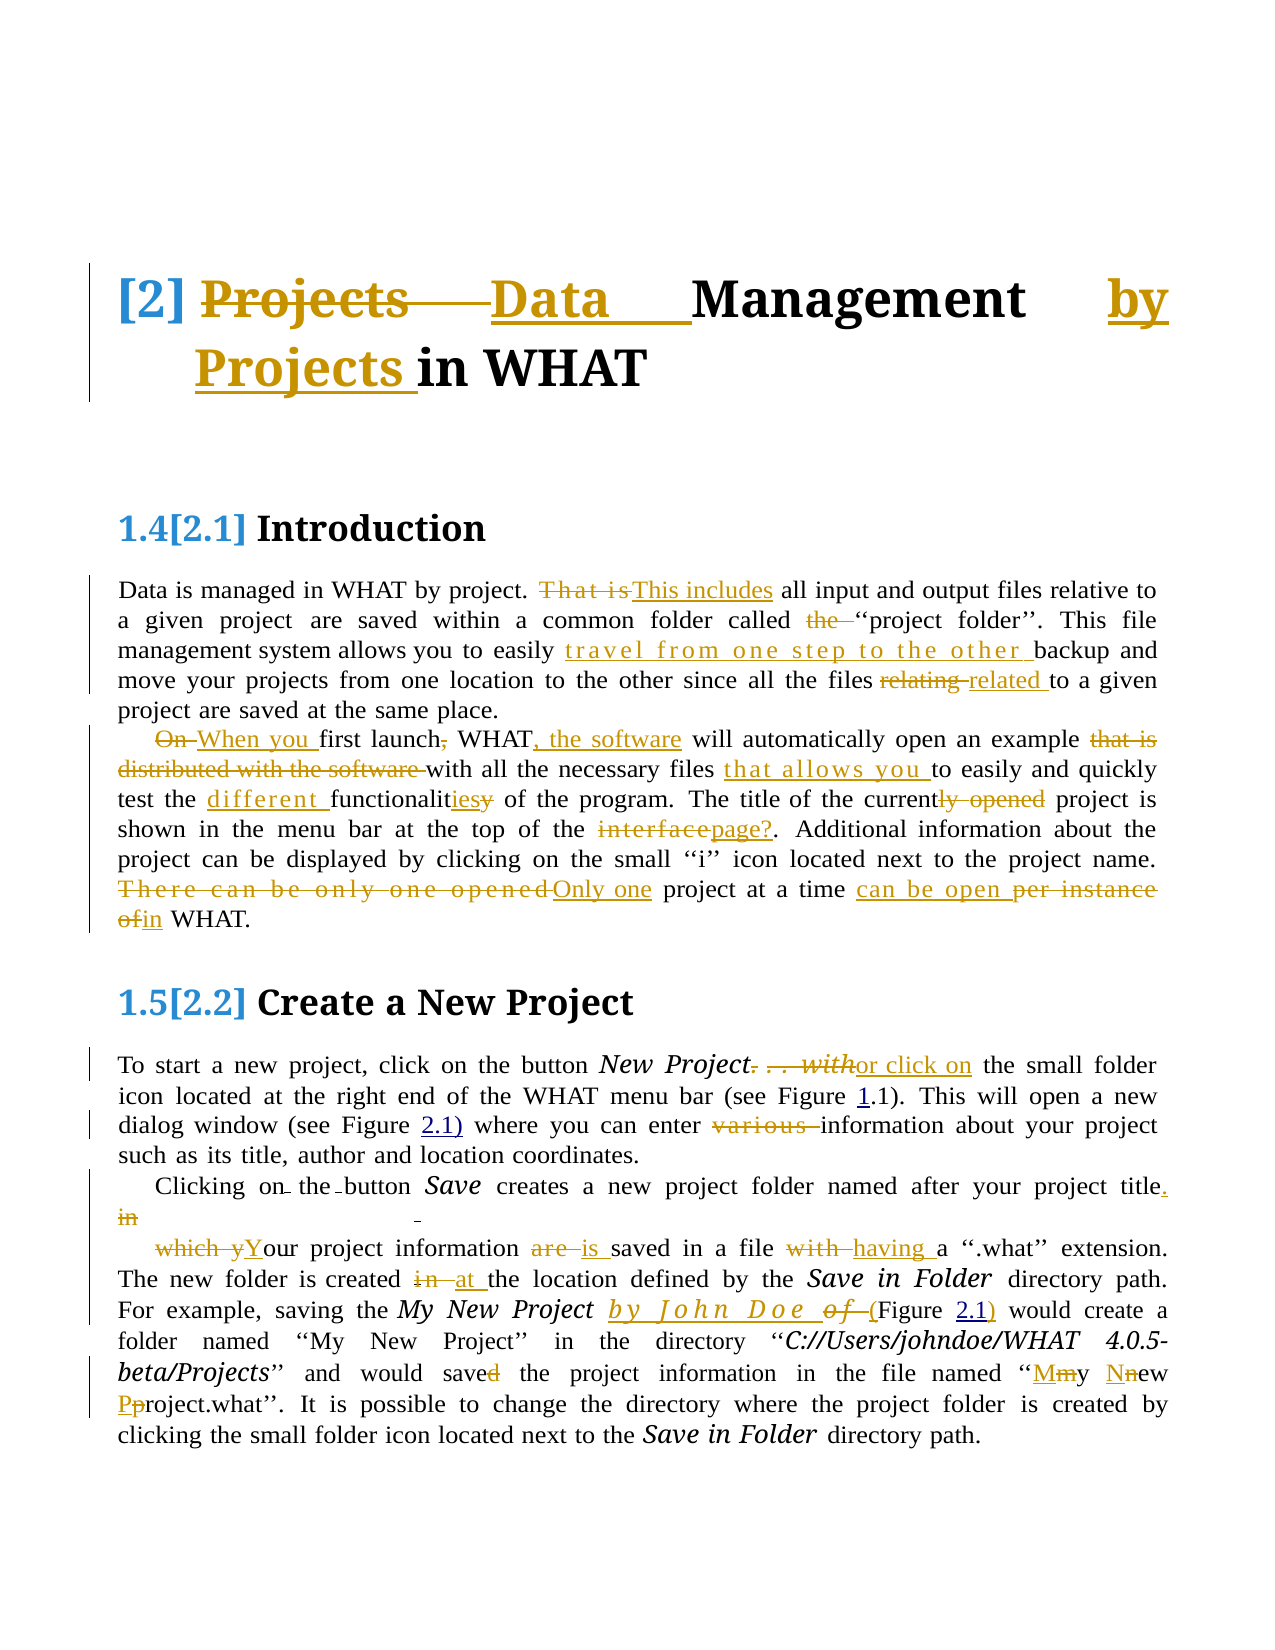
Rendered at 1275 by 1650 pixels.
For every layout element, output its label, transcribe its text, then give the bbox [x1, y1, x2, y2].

text To start a new project, click on the button New Project or click on the small folder icon located at the right end of the WHAT menu bar (see Figure 1.1). This will open a new dialog window (see Figure 2.1) where you can enter information about your project such as its title, author and location coordinates. [117, 1047, 1158, 1169]
list Introduction [118, 503, 1169, 551]
text Data is managed in WHAT by project. This includes all input and output files relative to a given project are saved within a common folder called ‘‘project folder’’. This file management system allows you to easily travel from one step to the other backup and move your projects from one location to the other since all the files related to a given project are saved at the same place. [117, 575, 1158, 723]
list Create a New Project [118, 978, 1169, 1026]
text Clicking on the button Save creates a new project folder named after your project title. Your project information is saved in a file having a ‘‘.what’’ extension. The new folder is created at the location defined by the Save in Folder directory path. For example, saving the My New Project by John Doe (Figure 2.1) would create a folder named ‘‘My New Project’’ in the directory ‘‘C://Users/johndoe/WHAT 4.0.5-beta/Projects’’ and would save the project information in the file named ‘‘My New Project.what’’. It is possible to change the directory where the project folder is created by clicking the small folder icon located next to the Save in Folder directory path. [117, 1169, 1169, 1231]
text When you first launch WHAT, the software will automatically open an example with all the necessary files that allows you to easily and quickly test the different functionalities of the program. The title of the current project is shown in the menu bar at the top of the page?. Additional information about the project can be displayed by clicking on the small ‘‘i’’ icon located next to the project name. Only one project at a time can be open in WHAT. [117, 724, 1157, 933]
list Data Management by Projects in WHAT [117, 263, 1169, 402]
